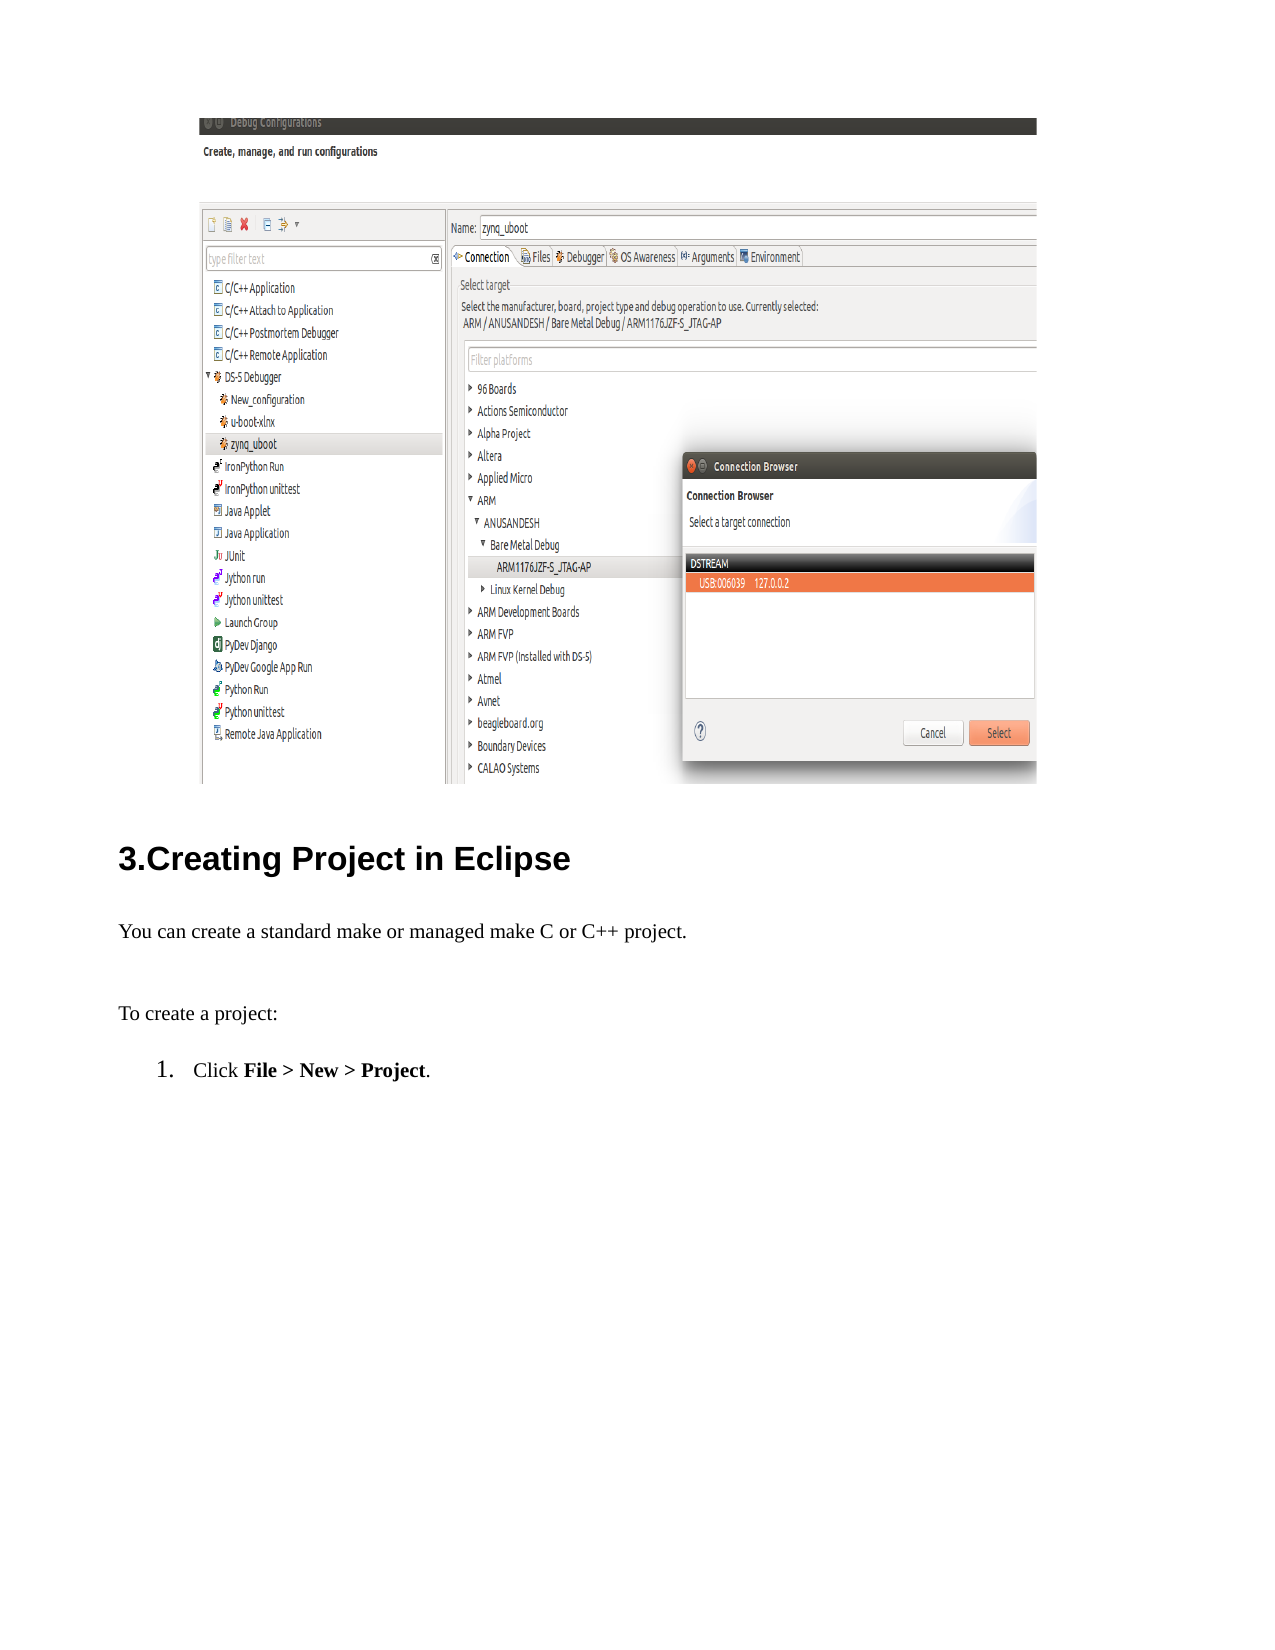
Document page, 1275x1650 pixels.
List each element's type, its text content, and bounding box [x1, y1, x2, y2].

text You can create a standard make or managed make C or C++ project. [118, 919, 1157, 943]
subtitle 3.Creating Project in Eclipse [118, 838, 1157, 877]
picture [199, 118, 1037, 784]
text To create a project: [118, 1001, 1157, 1025]
list Click File > New > Project. [156, 1054, 1157, 1083]
